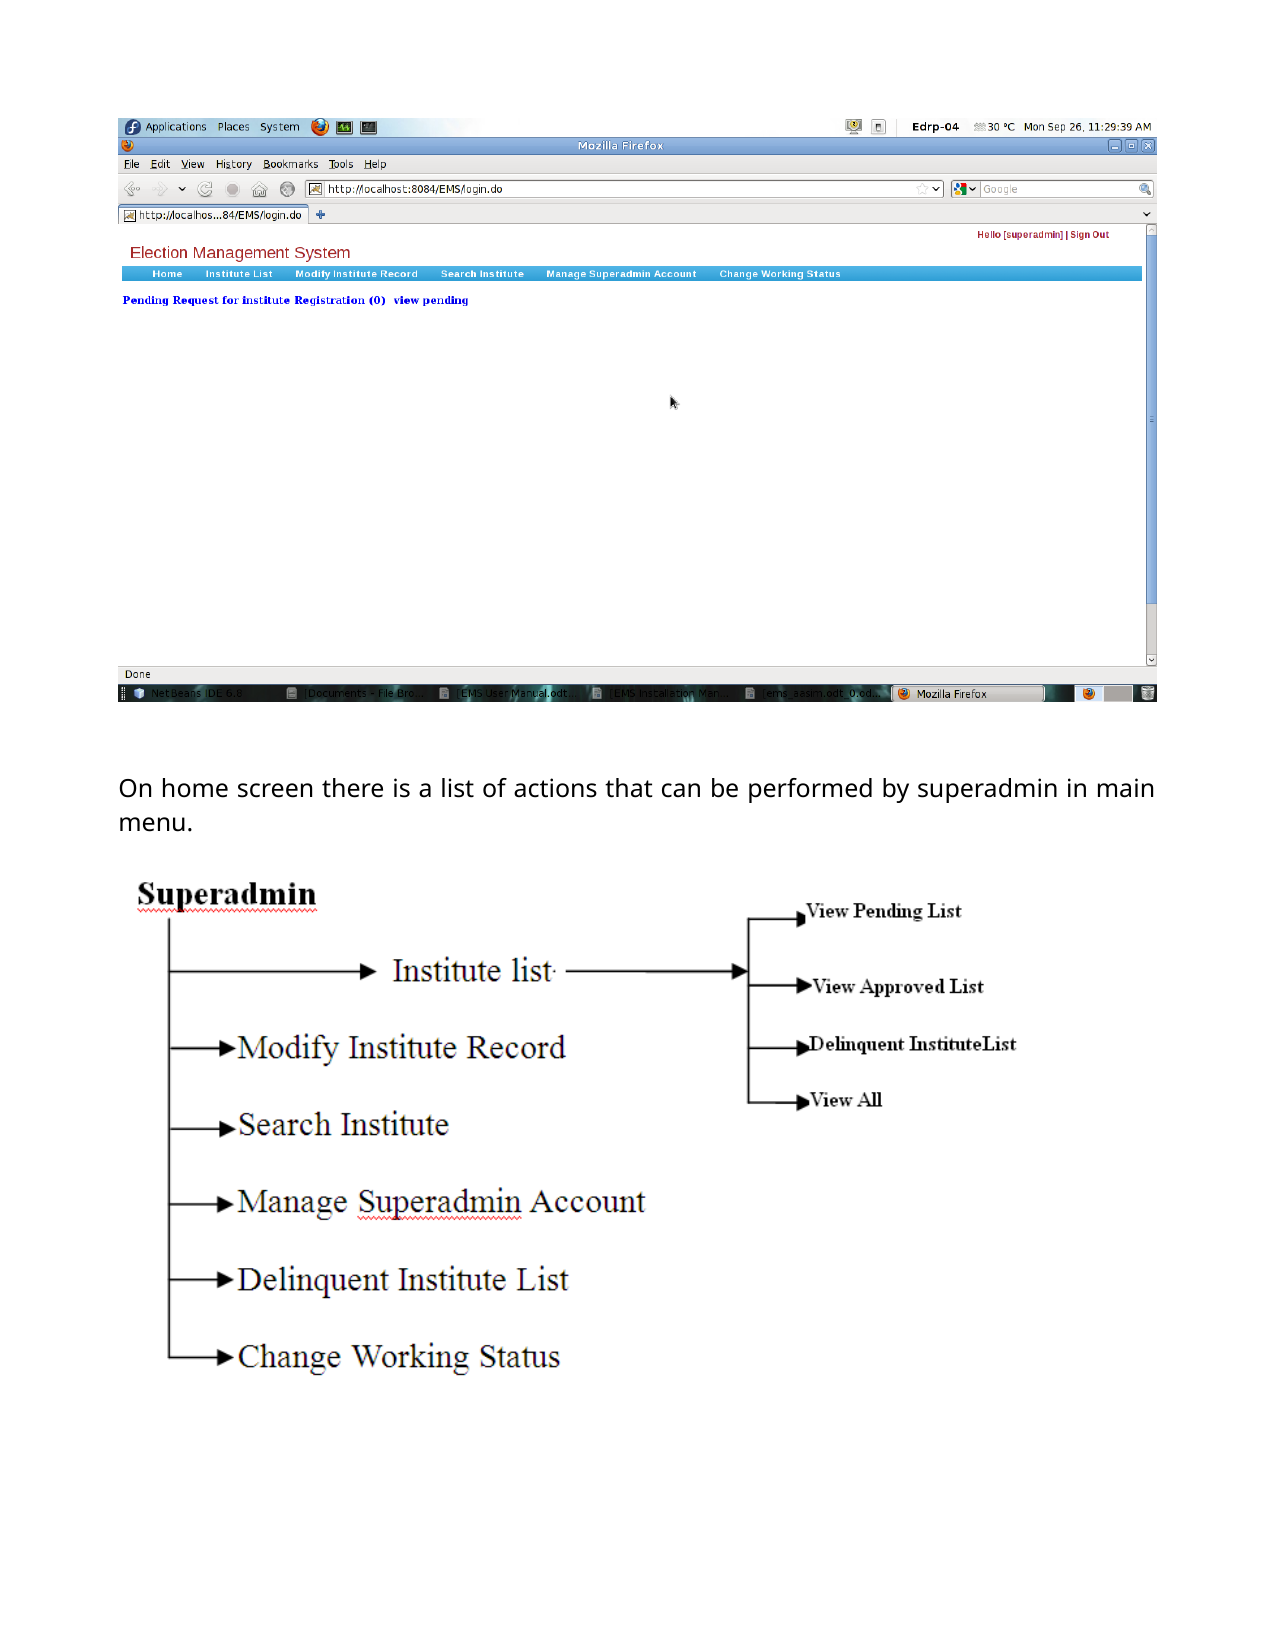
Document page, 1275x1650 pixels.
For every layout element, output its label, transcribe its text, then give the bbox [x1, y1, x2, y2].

text On home screen there is a list of actions that can be performed by superadmin in main menu. [118, 770, 1157, 838]
picture [118, 872, 1157, 1400]
picture [118, 118, 1157, 702]
